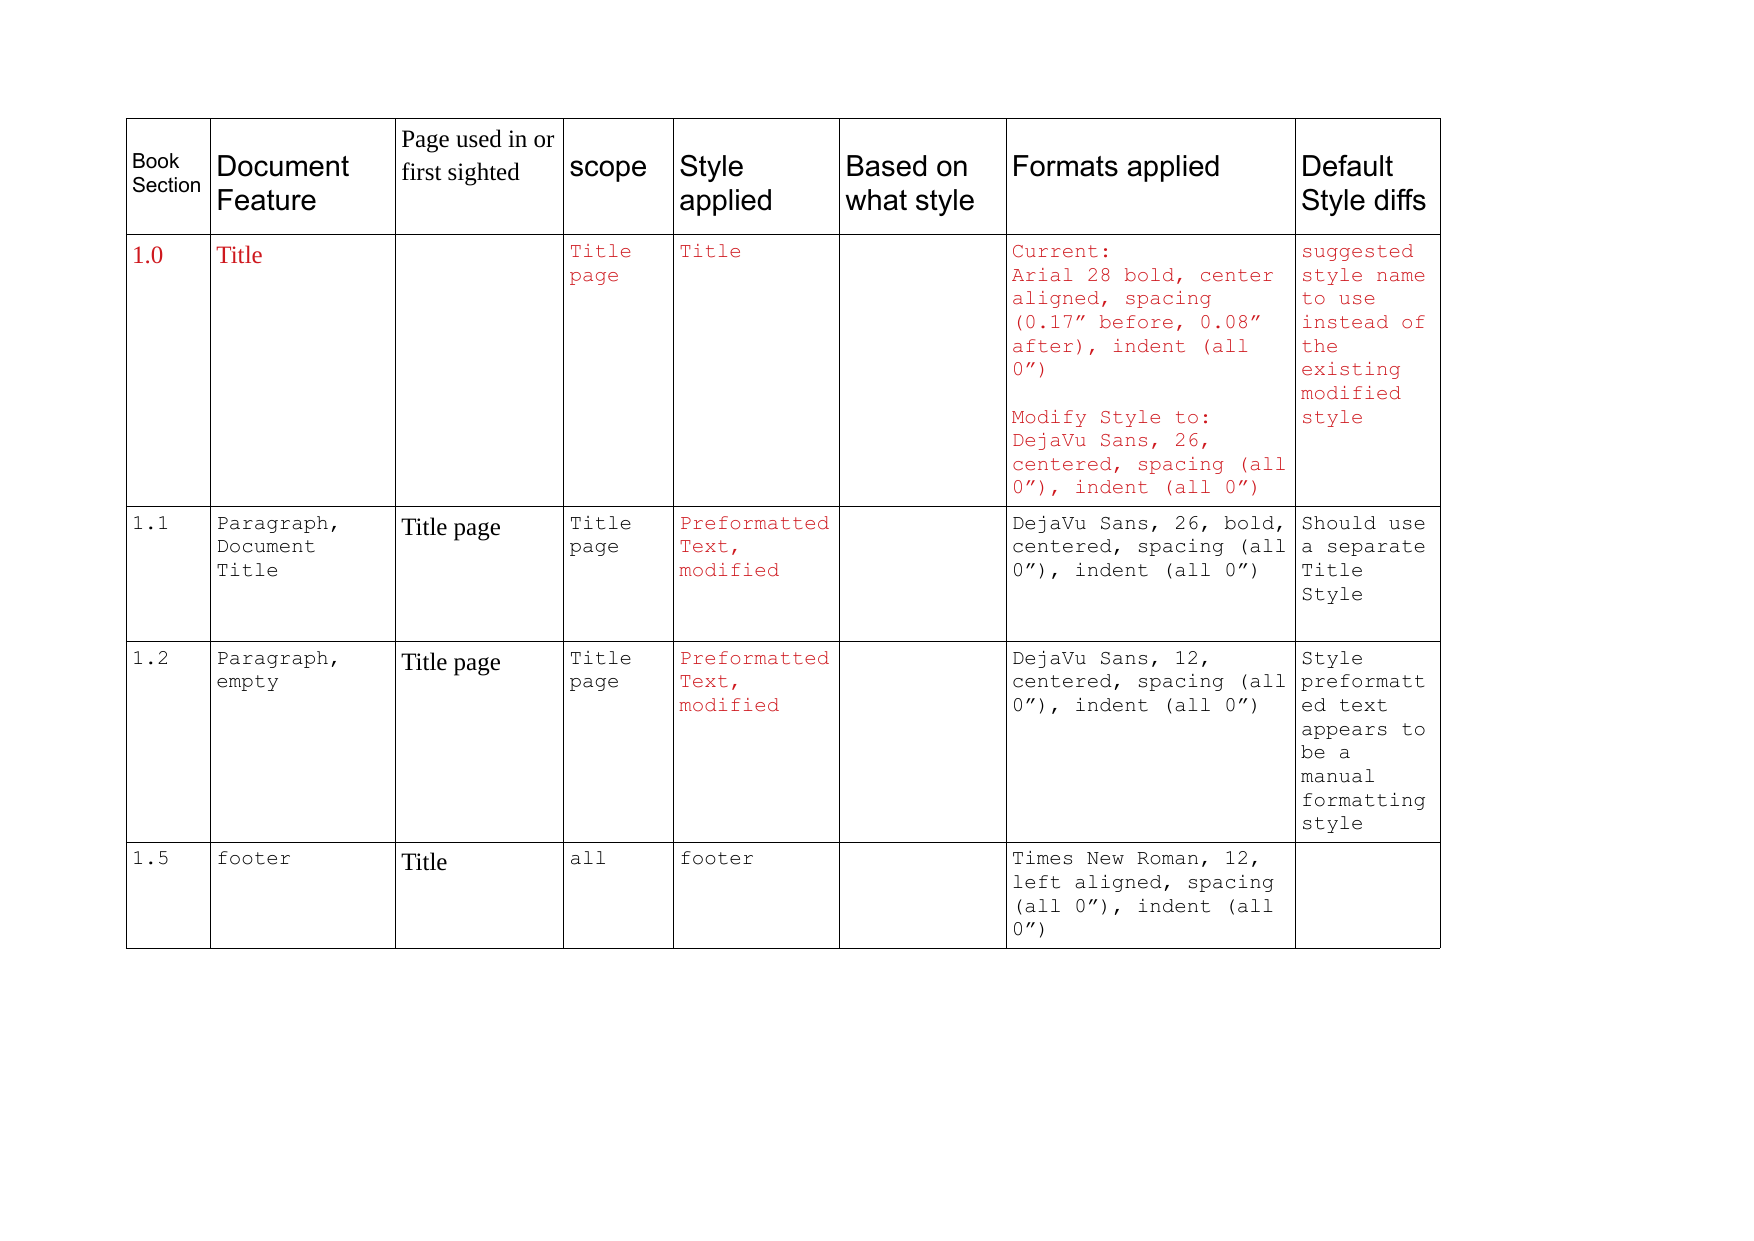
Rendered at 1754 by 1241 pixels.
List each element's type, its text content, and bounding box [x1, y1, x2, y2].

table_cell DejaVu Sans, 12, centered, spacing (all 0”), indent (all 0”) [1007, 642, 1295, 842]
table_cell [840, 642, 1006, 842]
table_cell Should use a separate Title Style [1296, 507, 1440, 641]
table_cell [1296, 843, 1440, 948]
table_cell 1.0 [127, 235, 210, 506]
table_cell Title [674, 235, 839, 506]
table_cell Title page [564, 235, 673, 506]
table_header Based on what style [840, 119, 1006, 234]
table_header Document Feature [211, 119, 395, 234]
table_cell Title page [564, 642, 673, 842]
table_cell [840, 235, 1006, 506]
table_cell [840, 843, 1006, 948]
table_cell 1.5 [127, 843, 210, 948]
table_cell all [564, 843, 673, 948]
table_cell Preformatted Text, modified [674, 642, 839, 842]
table_cell 1.1 [127, 507, 210, 641]
table_header scope [564, 119, 673, 234]
table_header Book Section [127, 119, 210, 234]
table_cell suggested style name to use instead of the existing modified style [1296, 235, 1440, 506]
table_header Style applied [674, 119, 839, 234]
table_cell Paragraph, Document Title [211, 507, 395, 641]
table_header Formats applied [1007, 119, 1295, 234]
table_cell Title page [396, 507, 563, 641]
table_cell Style preformatted text appears to be a manual formatting style [1296, 642, 1440, 842]
table_cell [396, 235, 563, 506]
table_cell Preformatted Text, modified [674, 507, 839, 641]
table_header Page used in or first sighted [396, 119, 563, 234]
table_cell Title page [396, 642, 563, 842]
table_cell Times New Roman, 12, left aligned, spacing (all 0”), indent (all 0”) [1007, 843, 1295, 948]
table_cell footer [211, 843, 395, 948]
table_header Default Style diffs [1296, 119, 1440, 234]
table_cell DejaVu Sans, 26, bold, centered, spacing (all 0”), indent (all 0”) [1007, 507, 1295, 641]
table_cell Current: Arial 28 bold, center aligned, spacing (0.17” before, 0.08” after), indent (all 0”) Modify Style to: DejaVu Sans, 26, centered, spacing (all 0”), indent (all 0”) [1007, 235, 1295, 506]
table_cell Title page [564, 507, 673, 641]
table_cell footer [674, 843, 839, 948]
table_cell [840, 507, 1006, 641]
table_cell 1.2 [127, 642, 210, 842]
table_cell Title [211, 235, 395, 506]
table_cell Title [396, 843, 563, 948]
table_cell Paragraph, empty [211, 642, 395, 842]
